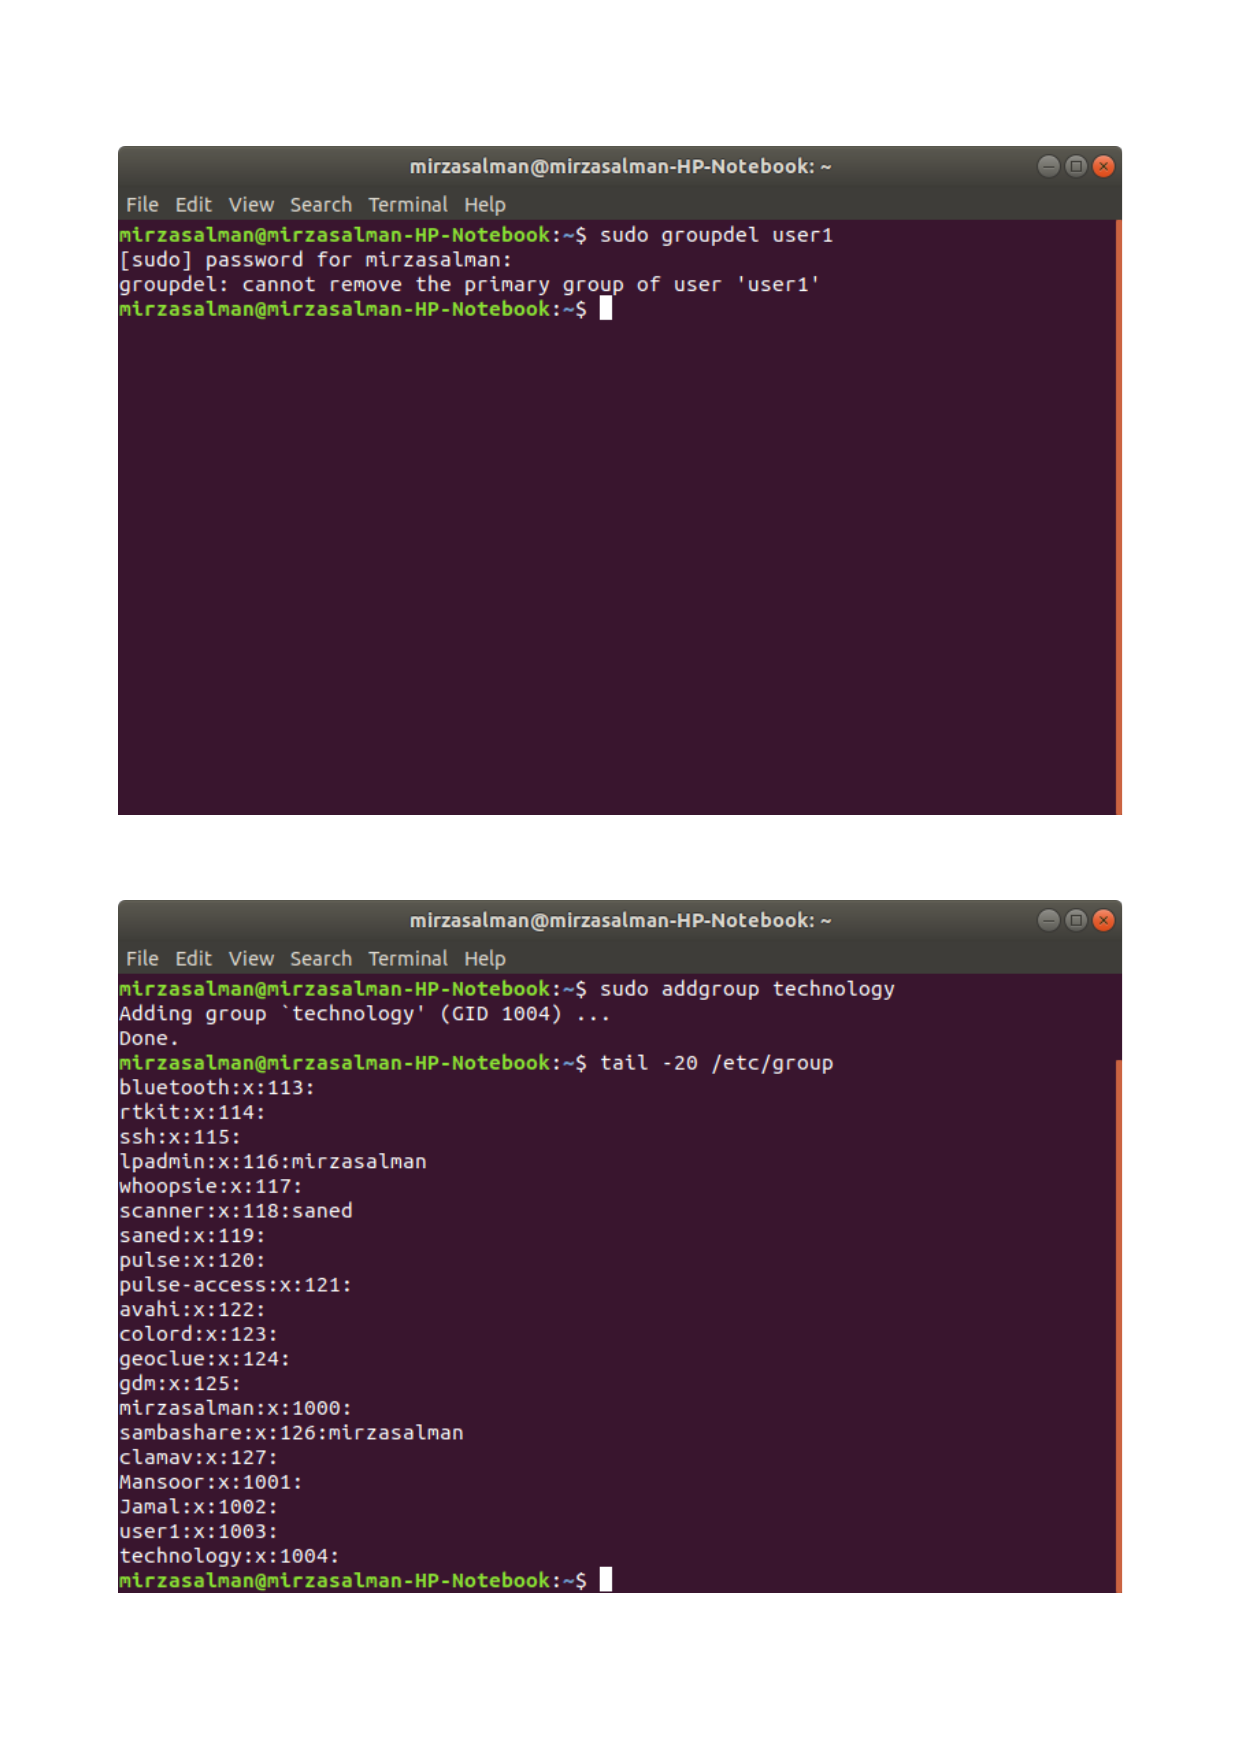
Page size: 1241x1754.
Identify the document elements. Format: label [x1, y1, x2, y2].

picture [118, 146, 1123, 815]
picture [118, 900, 1123, 1593]
